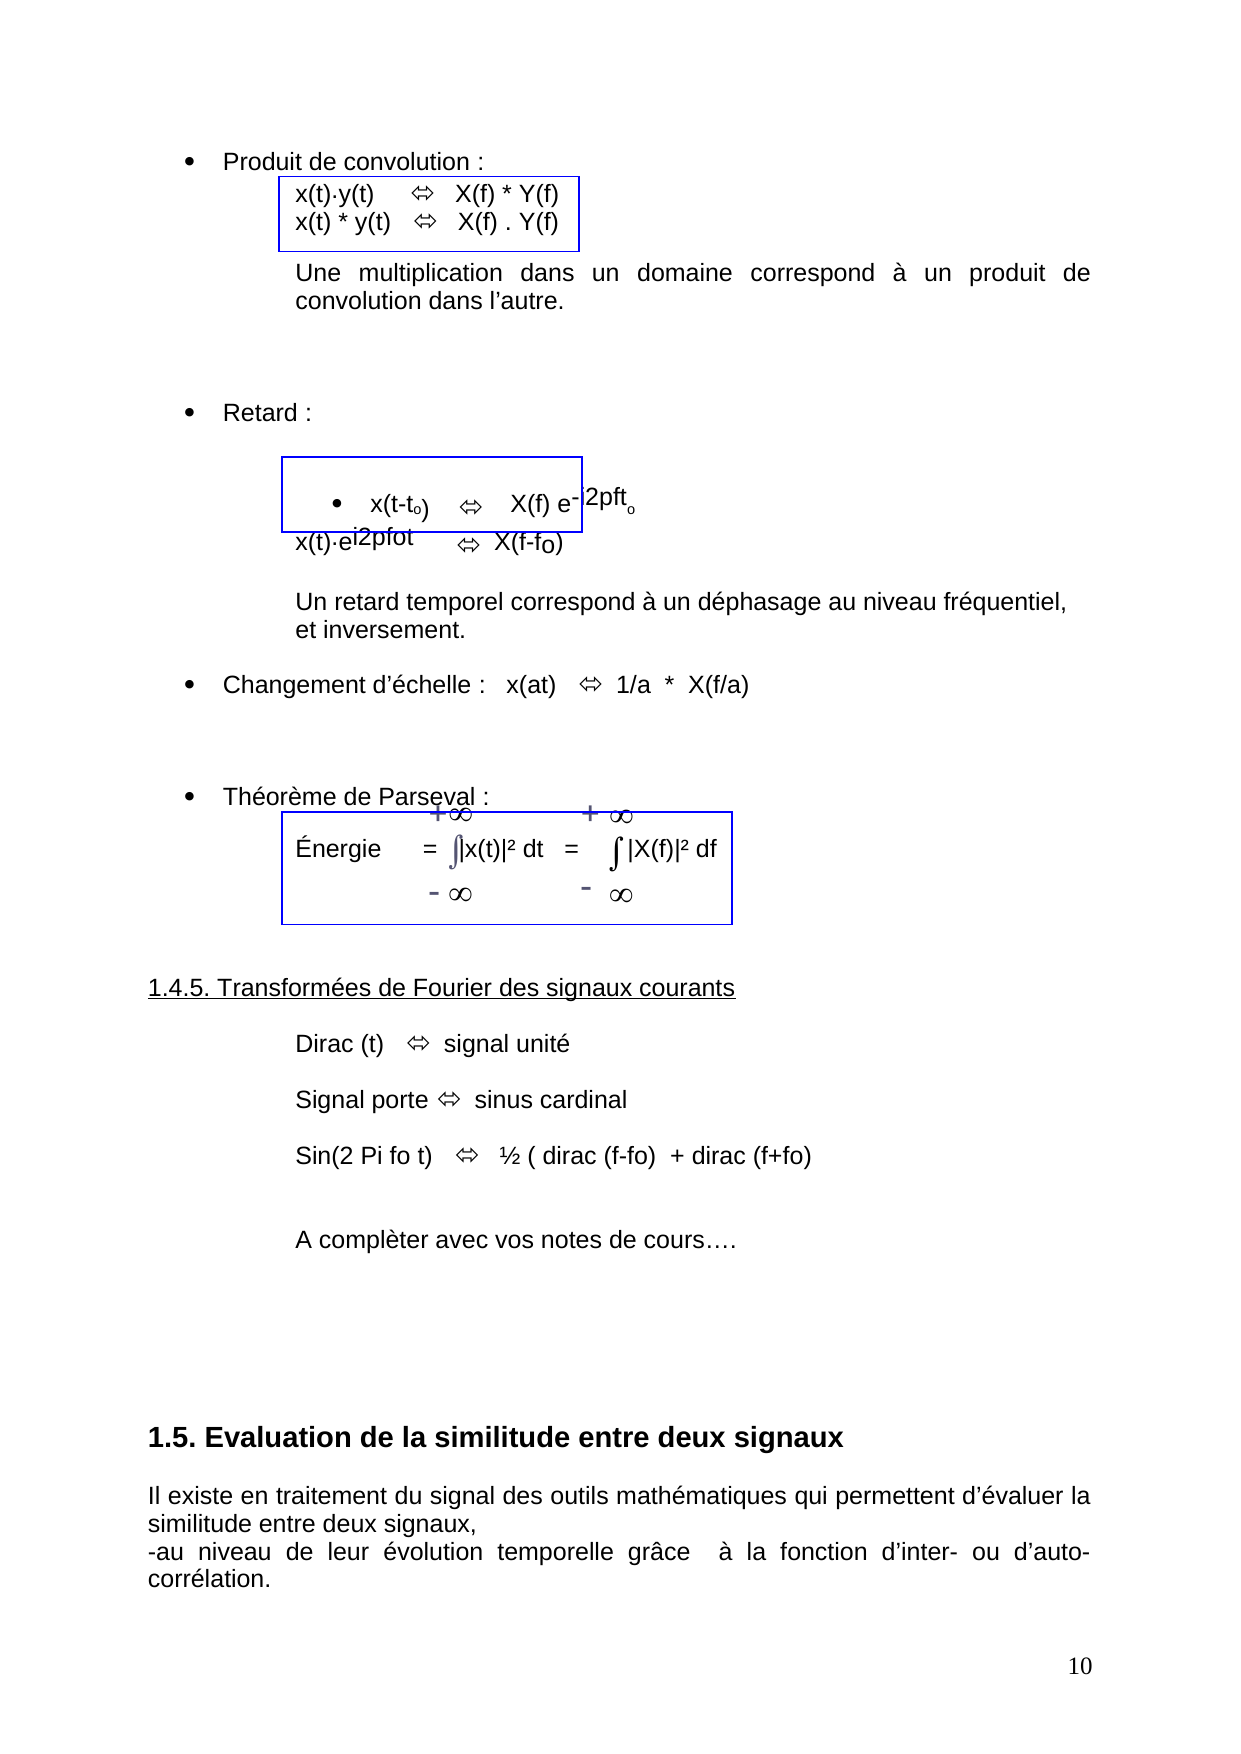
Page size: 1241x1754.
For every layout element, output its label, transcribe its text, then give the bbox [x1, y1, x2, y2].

list Changement d’échelle : x(at)  1/a * X(f/a) [185, 671, 1092, 699]
text Un retard temporel correspond à un déphasage au niveau fréquentiel, et inversement. [295, 588, 1092, 643]
text  [580, 813, 600, 831]
text  [608, 813, 634, 832]
text  [580, 875, 592, 906]
text  [608, 881, 633, 911]
text [580, 208, 1092, 236]
text Énergie = |x(t)|² dt = |X(f)|² df [460, 834, 731, 862]
list Théorème de Parseval : [185, 783, 1092, 811]
text [221, 176, 278, 208]
text  [448, 880, 473, 910]
text Il existe en traitement du signal des outils mathématiques qui permettent d’évaluer la similitude entre deux signaux, [148, 1481, 1092, 1537]
subtitle 1.5. Evaluation de la similitude entre deux signaux [148, 1421, 1092, 1453]
text Énergie = |x(t)|² dt = |X(f)|² df [283, 834, 459, 862]
text Dirac (t)  signal unité [221, 1030, 1092, 1058]
list x(t-to)  X(f) e-i2pfto [333, 483, 581, 523]
text Signal porte  sinus cardinal [221, 1086, 1092, 1114]
text [221, 208, 278, 236]
text x(t).ei2pfot  X(f-fo) [221, 523, 1092, 560]
text [580, 176, 1092, 208]
text  [445, 839, 467, 873]
text  [580, 800, 600, 811]
text [608, 802, 634, 811]
text  [428, 813, 448, 831]
text  [428, 880, 439, 910]
text  [605, 840, 627, 874]
text Sin(2 Pi fo t)  ½ ( dirac (f-fo) + dirac (f+fo) [221, 1142, 1092, 1170]
text  [448, 801, 473, 811]
list Produit de convolution : [185, 148, 1092, 176]
text x(t) * y(t)  X(f) . Y(f) [280, 208, 578, 236]
list Retard : [185, 399, 1092, 427]
text A complèter avec vos notes de cours…. [221, 1226, 1092, 1253]
text Énergie = |x(t)|² dt = |X(f)|² df [221, 834, 281, 862]
text  [428, 801, 448, 811]
text Une multiplication dans un domaine correspond à un produit de convolution dans l’autre. [295, 259, 1092, 315]
list x(t-to)  X(f) e-i2pfto [583, 483, 1092, 523]
text Énergie = |x(t)|² dt = |X(f)|² df [733, 834, 1092, 862]
subtitle 1.4.5. Transformées de Fourier des signaux courants [148, 974, 1092, 1002]
text -au niveau de leur évolution temporelle grâce à la fonction d’inter- ou d’auto-corrélation. [148, 1537, 1092, 1593]
text x(t).y(t)  X(f) * Y(f) [280, 177, 578, 208]
text  [448, 813, 473, 831]
